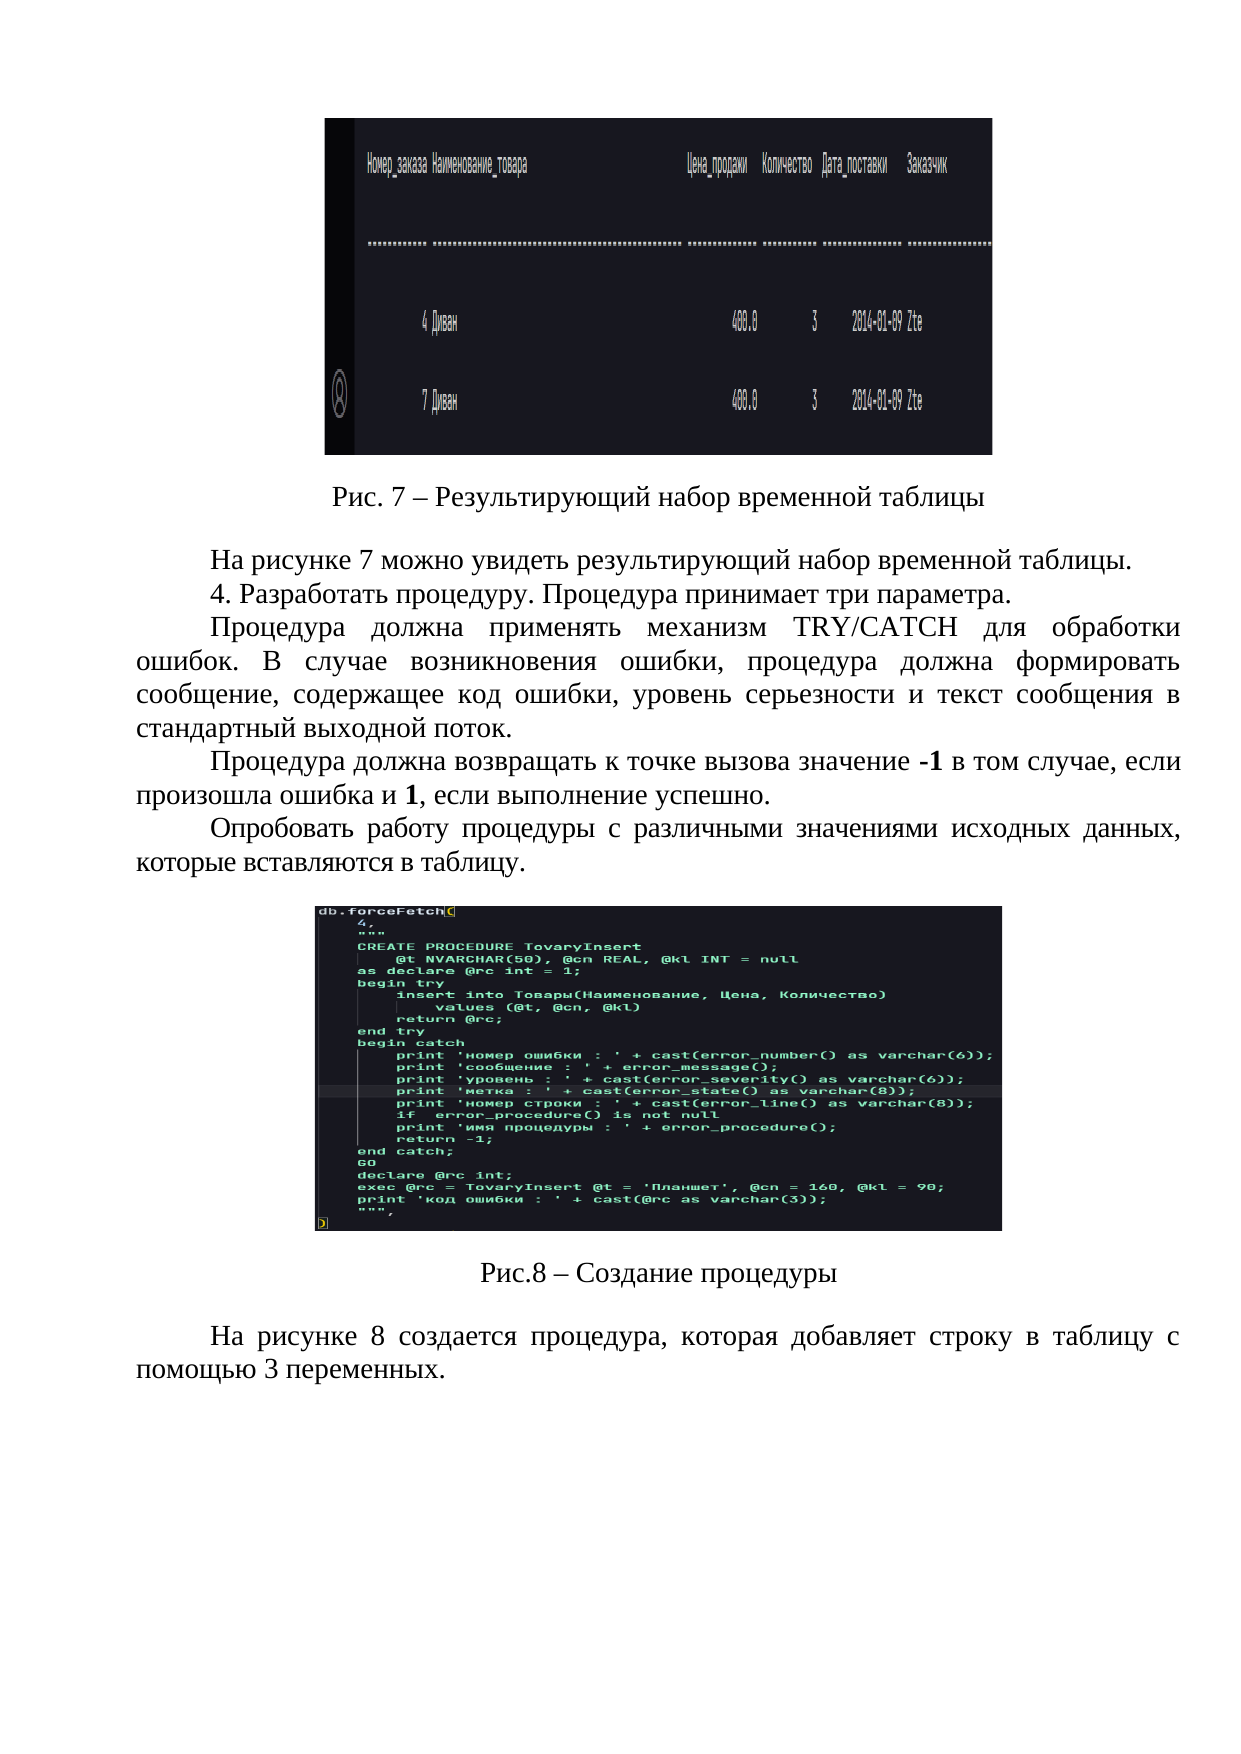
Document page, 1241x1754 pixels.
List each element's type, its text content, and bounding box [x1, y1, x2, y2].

text Процедура должна возвращать к точке вызова значение -1 в том случае, если произошла ошибка и 1, если выполнение успешно. [136, 743, 1181, 811]
text Рис. 7 – Результирующий набор временной таблицы [136, 479, 1181, 513]
text Опробовать работу процедуры с различными значениями исходных данных, которые вставляются в таблицу. [136, 811, 1181, 878]
text Процедура должна применять механизм TRY/CATCH для обработки ошибок. В случае возникновения ошибки, процедура должна формировать сообщение, содержащее код ошибки, уровень серьезности и текст сообщения в стандартный выходной поток. [136, 609, 1181, 743]
text На рисунке 8 создается процедура, которая добавляет строку в таблицу с помощью 3 переменных. [136, 1318, 1181, 1385]
picture [314, 906, 1003, 1231]
text На рисунке 7 можно увидеть результирующий набор временной таблицы. [136, 542, 1181, 576]
text Рис.8 – Создание процедуры [136, 1255, 1181, 1289]
text 4. Разработать процедуру. Процедура принимает три параметра. [136, 576, 1181, 609]
picture [324, 118, 993, 455]
